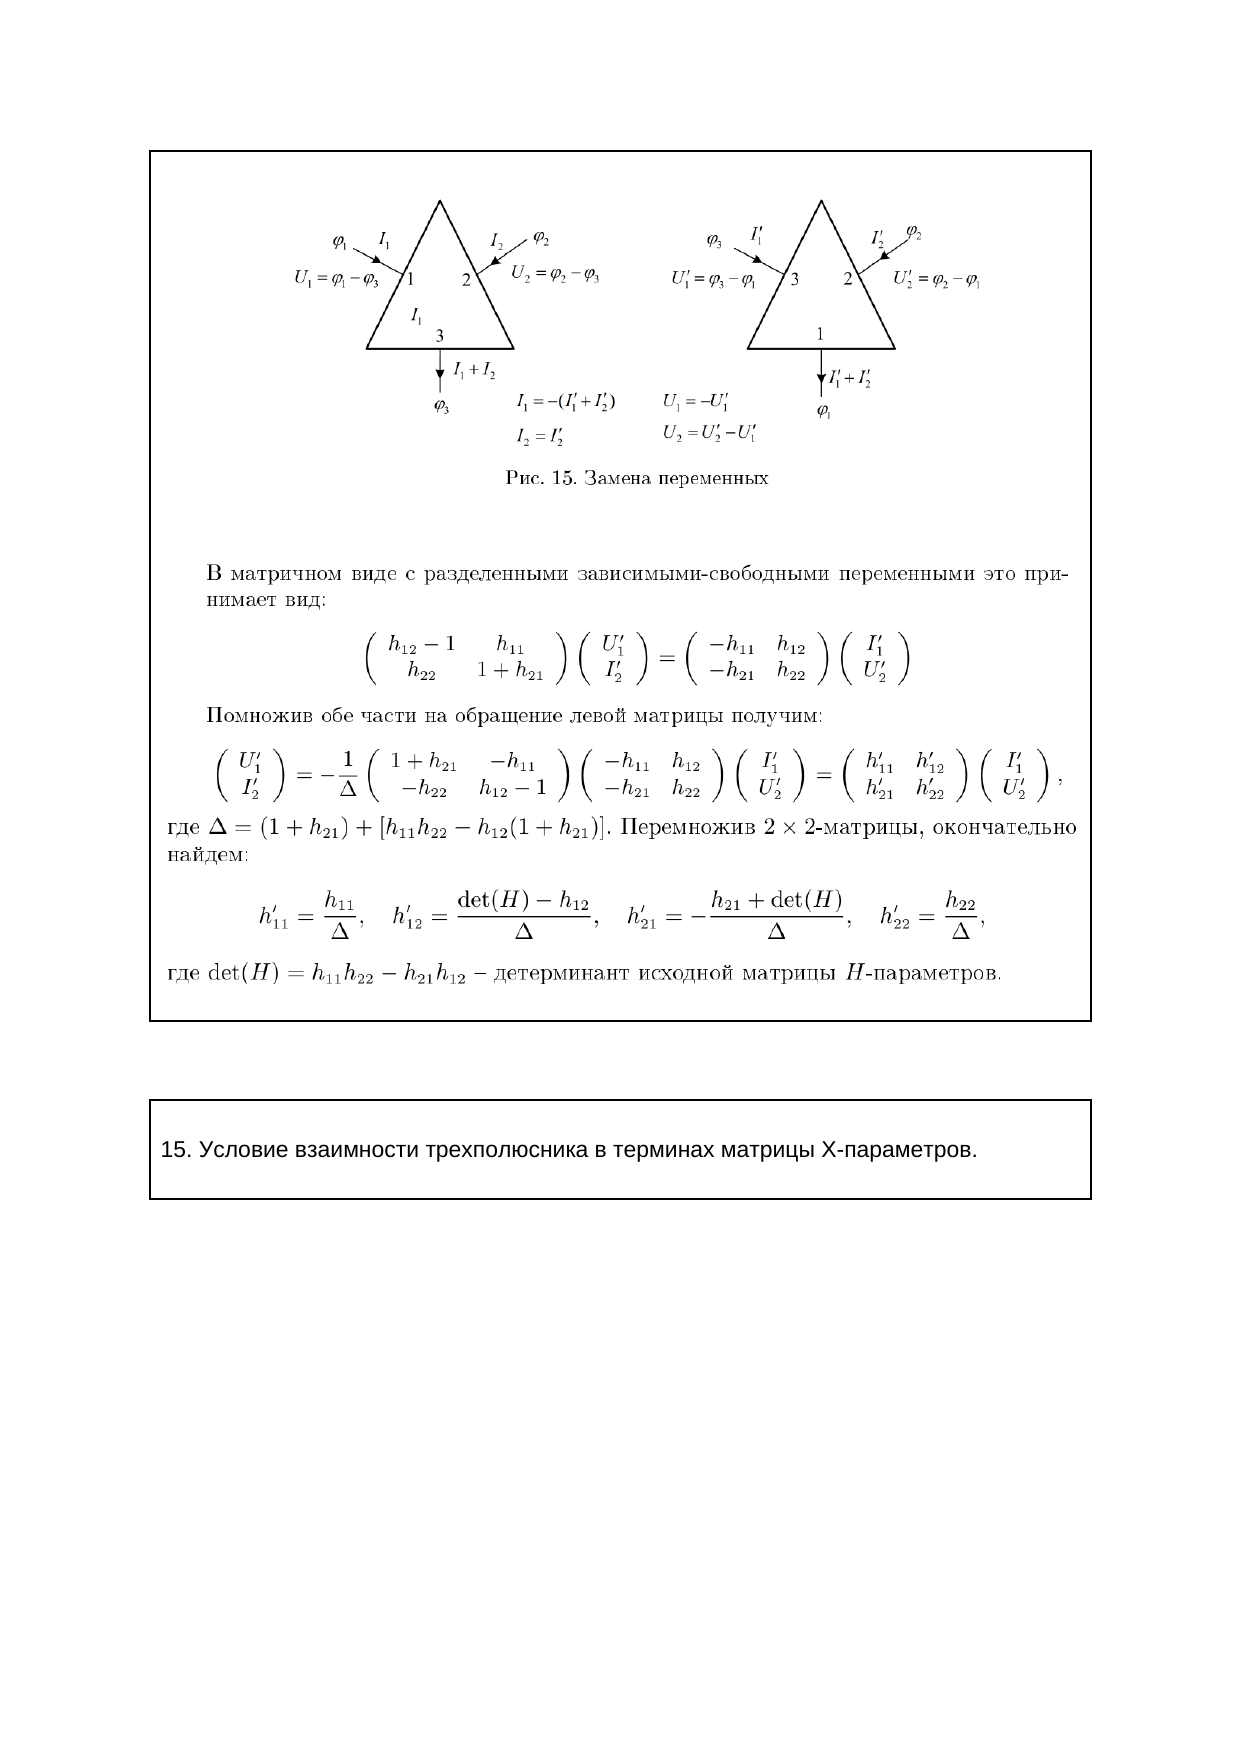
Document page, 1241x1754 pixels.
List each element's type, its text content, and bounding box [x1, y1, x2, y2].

table_header 15. Условие взаимности трехполюсника в терминах матрицы X-параметров. [151, 1101, 1090, 1198]
table_cell [151, 152, 1090, 1020]
picture [160, 162, 1078, 984]
